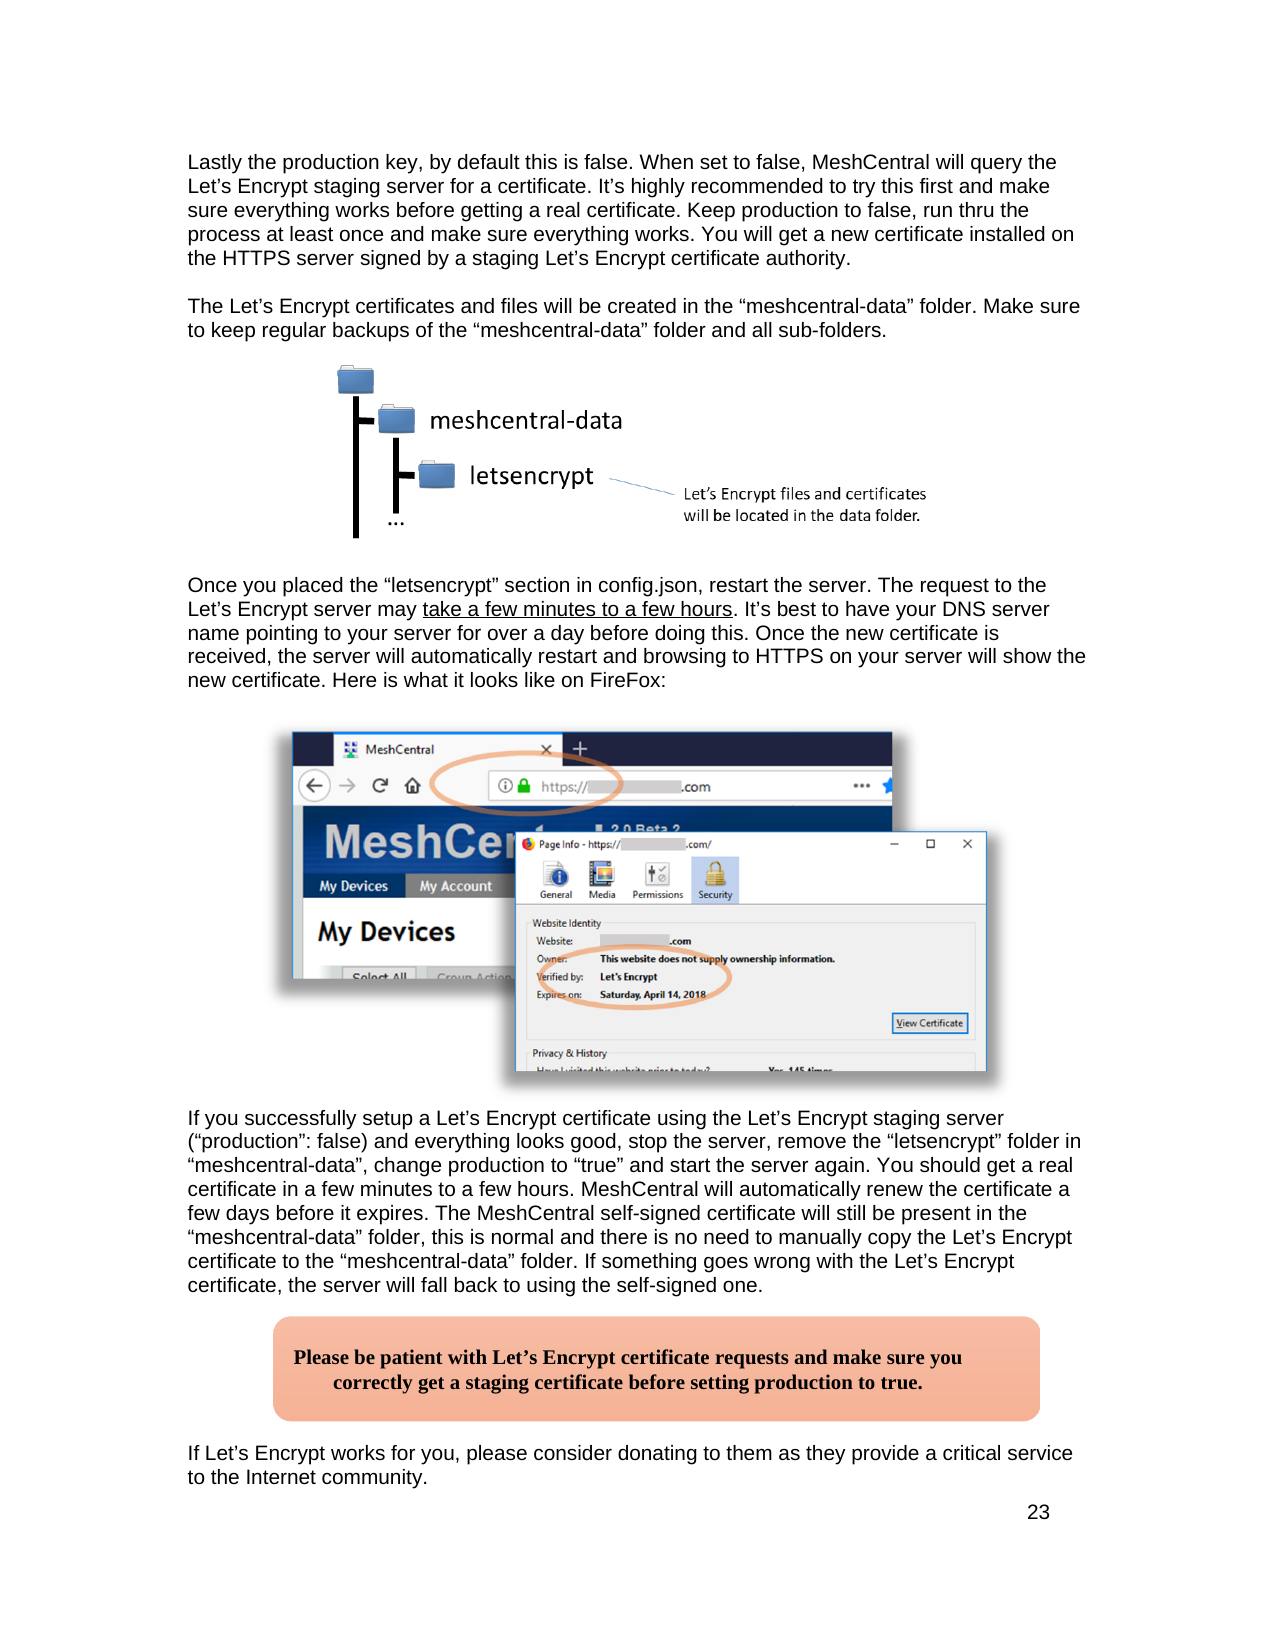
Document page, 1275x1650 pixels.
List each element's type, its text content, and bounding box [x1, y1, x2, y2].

text If you successfully setup a Let’s Encrypt certificate using the Let’s Encrypt staging server (“production”: false) and everything looks good, stop the server, remove the “letsencrypt” folder in “meshcentral-data”, change production to “true” and start the server again. You should get a real certificate in a few minutes to a few hours. MeshCentral will automatically renew the certificate a few days before it expires. The MeshCentral self-signed certificate will still be present in the “meshcentral-data” folder, this is normal and there is no need to manually copy the Let’s Encrypt certificate to the “meshcentral-data” folder. If something goes wrong with the Let’s Encrypt certificate, the server will fall back to using the self-signed one. [187, 1105, 1087, 1297]
text Lastly the production key, by default this is false. When set to false, MeshCentral will query the Let’s Encrypt staging server for a certificate. It’s highly recommended to try this first and make sure everything works before getting a real certificate. Keep production to false, run thru the process at least once and make sure everything works. You will get a new certificate installed on the HTTPS server signed by a staging Let’s Encrypt certificate authority. [187, 150, 1087, 270]
text Once you placed the “letsencrypt” section in config.json, restart the server. The request to the Let’s Encrypt server may take a few minutes to a few hours. It’s best to have your DNS server name pointing to your server for over a day before doing this. Once the new certificate is received, the server will automatically restart and browsing to HTTPS on your server will show the new certificate. Here is what it looks like on FireFox: [187, 572, 1087, 692]
text If Let’s Encrypt works for you, please consider donating to them as they provide a critical service to the Internet community. [187, 1441, 1087, 1489]
text The Let’s Encrypt certificates and files will be created in the “meshcentral-data” folder. Make sure to keep regular backups of the “meshcentral-data” folder and all sub-folders. [187, 294, 1087, 342]
